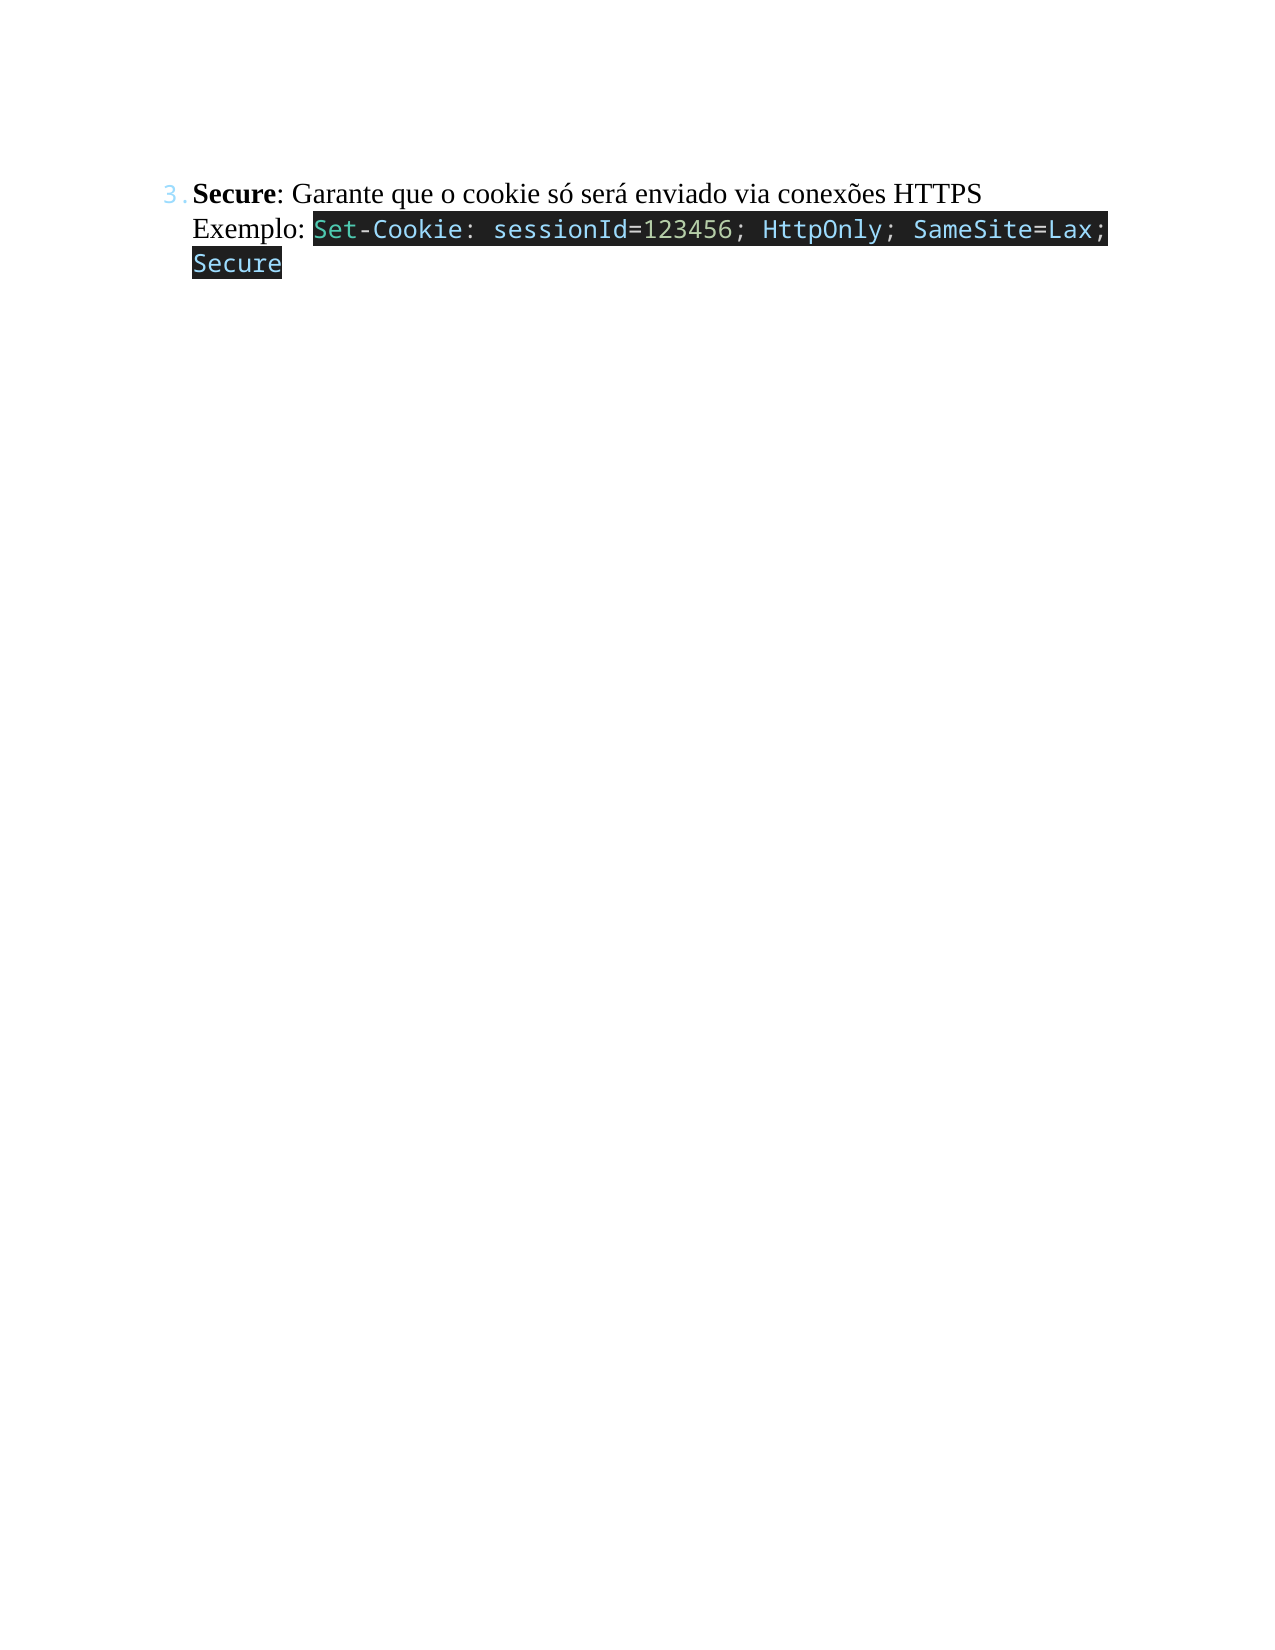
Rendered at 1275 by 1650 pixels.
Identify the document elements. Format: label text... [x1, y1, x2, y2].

list Secure: Garante que o cookie só será enviado via conexões HTTPS Exemplo: Set-Cookie: sessionId=123456; HttpOnly; SameSite=Lax; Secure [162, 176, 1157, 279]
